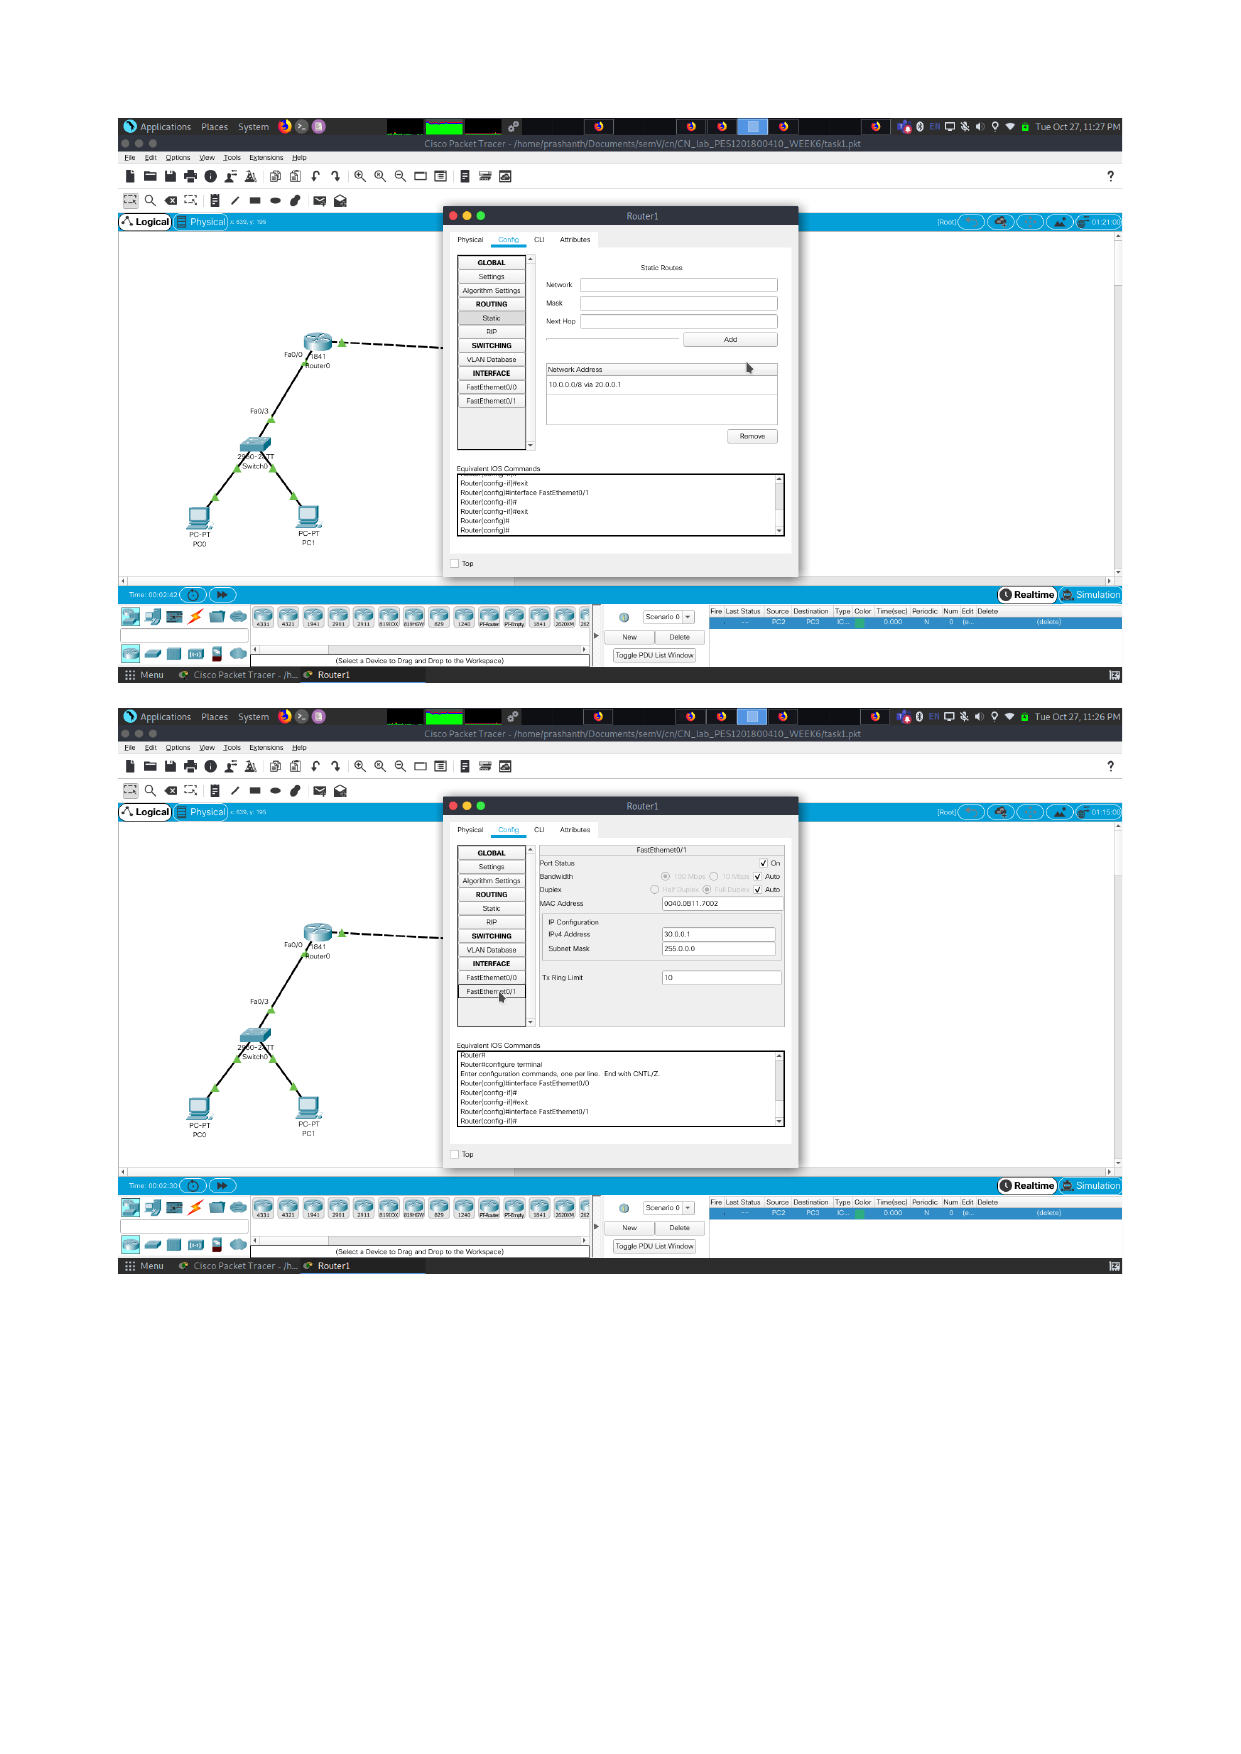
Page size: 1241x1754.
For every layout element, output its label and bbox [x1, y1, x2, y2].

picture [118, 118, 1123, 683]
picture [996, 217, 1006, 226]
picture [1062, 596, 1073, 600]
picture [1064, 1181, 1073, 1190]
picture [1078, 221, 1084, 229]
picture [118, 708, 1123, 1274]
picture [996, 807, 1006, 817]
